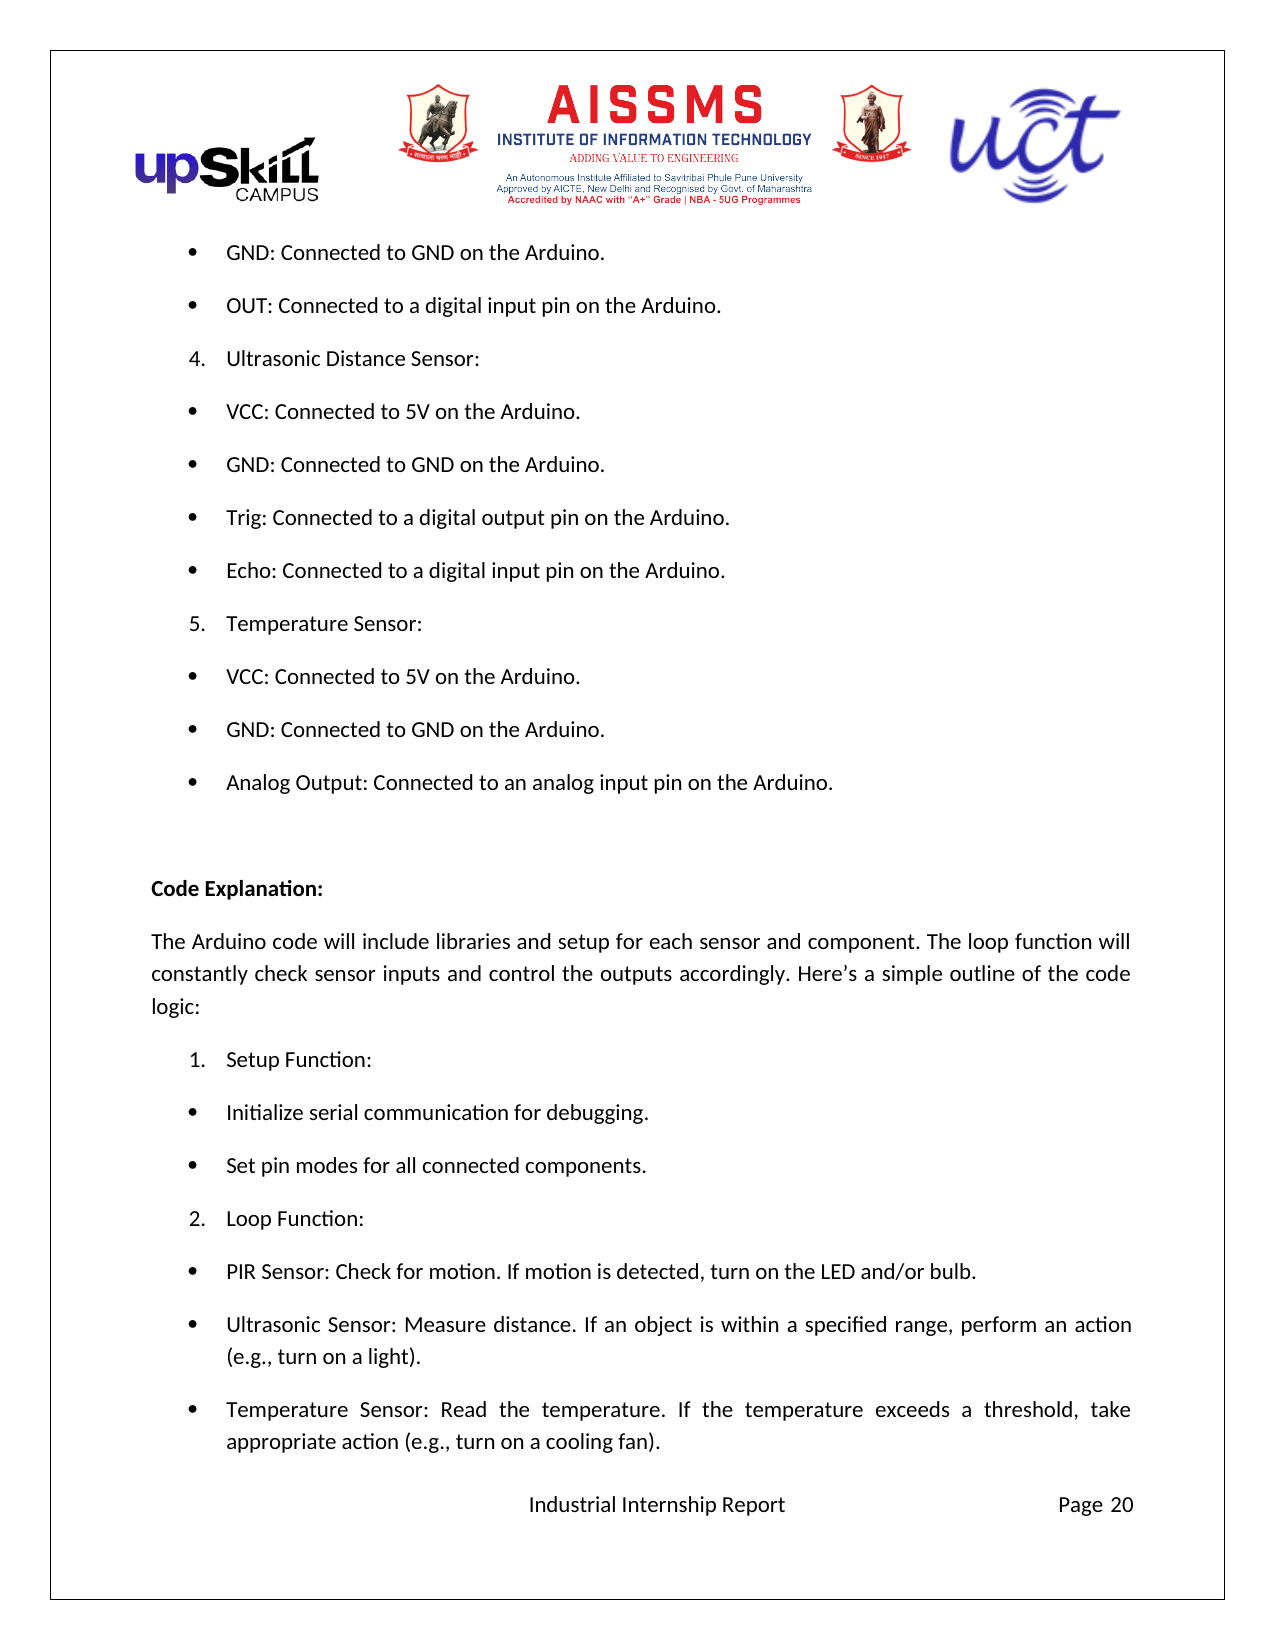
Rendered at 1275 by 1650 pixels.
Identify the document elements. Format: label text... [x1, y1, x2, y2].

list PIR Sensor: Check for motion. If motion is detected, turn on the LED and/or bulb. [188, 1257, 1133, 1285]
picture [104, 124, 350, 205]
list VCC: Connected to 5V on the Arduino. [188, 397, 1133, 425]
list Temperature Sensor: [188, 609, 1133, 637]
picture [947, 79, 1127, 205]
list GND: Connected to GND on the Arduino. [188, 238, 1133, 266]
picture [391, 79, 915, 205]
list Echo: Connected to a digital input pin on the Arduino. [188, 556, 1133, 584]
text Code Explanation: [151, 874, 1133, 902]
text The Arduino code will include libraries and setup for each sensor and component. The loop function will constantly check sensor inputs and control the outputs accordingly. Here’s a simple outline of the code logic: [151, 927, 1133, 1020]
list OUT: Connected to a digital input pin on the Arduino. [188, 291, 1133, 319]
list Initialize serial communication for debugging. [188, 1098, 1133, 1126]
list Trig: Connected to a digital output pin on the Arduino. [188, 503, 1133, 531]
list Temperature Sensor: Read the temperature. If the temperature exceeds a threshold, take appropriate action (e.g., turn on a cooling fan). [188, 1395, 1133, 1455]
list Ultrasonic Sensor: Measure distance. If an object is within a specified range, perform an action (e.g., turn on a light). [188, 1310, 1133, 1370]
list Analog Output: Connected to an analog input pin on the Arduino. [188, 768, 1133, 796]
list Loop Function: [188, 1204, 1133, 1232]
list VCC: Connected to 5V on the Arduino. [188, 662, 1133, 690]
list Setup Function: [188, 1045, 1133, 1073]
list Ultrasonic Distance Sensor: [188, 344, 1133, 372]
list GND: Connected to GND on the Arduino. [188, 715, 1133, 743]
list Set pin modes for all connected components. [188, 1151, 1133, 1179]
list GND: Connected to GND on the Arduino. [188, 450, 1133, 478]
